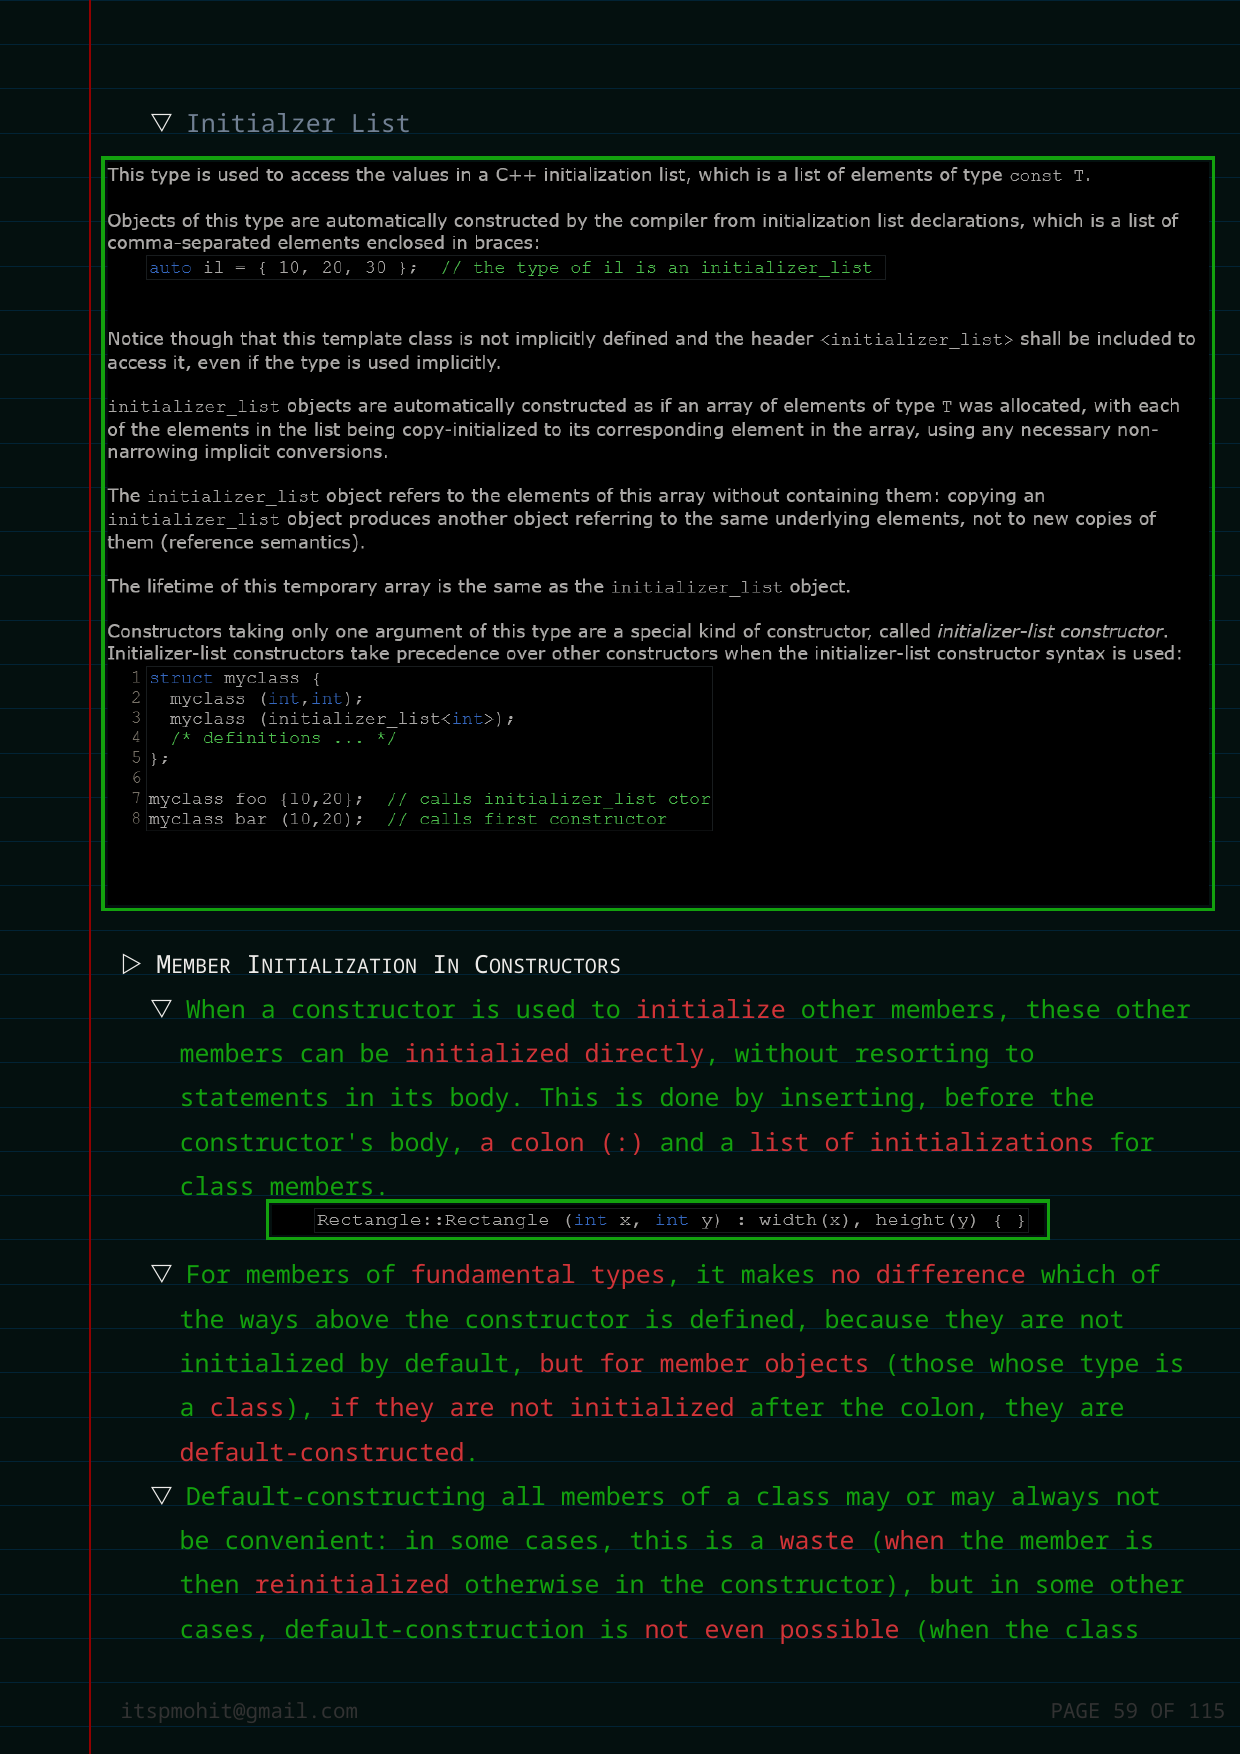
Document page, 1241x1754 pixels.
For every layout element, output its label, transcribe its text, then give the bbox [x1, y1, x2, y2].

picture [107, 162, 1209, 905]
list When a constructor is used to initialize other members, these other members can be initialized directly, without resorting to statements in its body. This is done by inserting, before the constructor's body, a colon (:) and a list of initializations for class members. [150, 983, 1196, 1248]
list [105, 160, 1212, 908]
list For members of fundamental types, it makes no difference which of the ways above the constructor is defined, because they are not initialized by default, but for member objects (those whose type is a class), if they are not initialized after the colon, they are default-constructed. [150, 1248, 1196, 1470]
list Initialzer List [150, 97, 1196, 156]
list Member Initialization In Constructors [120, 938, 1196, 983]
list [150, 911, 1196, 938]
list Default-constructing all members of a class may or may always not be convenient: in some cases, this is a waste (when the member is then reinitialized otherwise in the constructor), but in some other cases, default-construction is not even possible (when the class [150, 1470, 1196, 1647]
picture [272, 1205, 1045, 1235]
